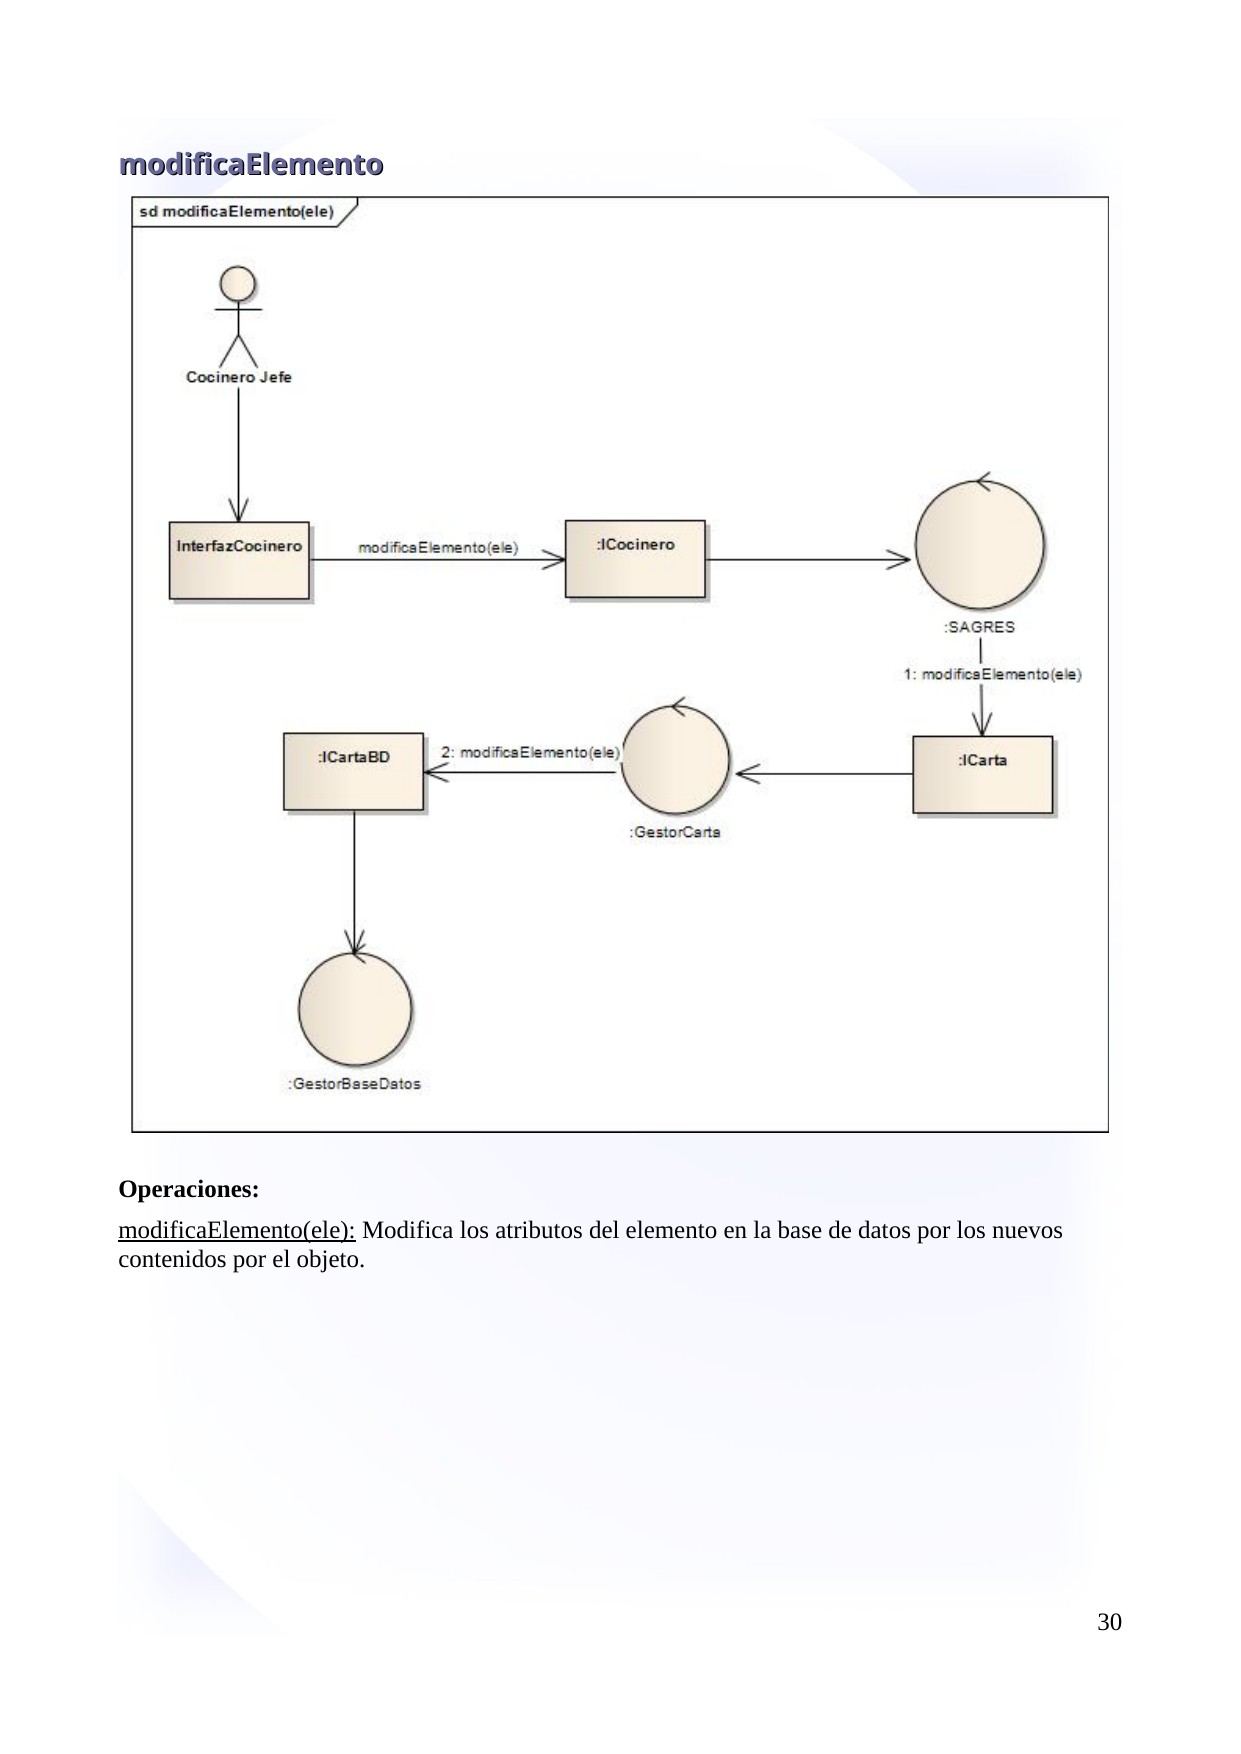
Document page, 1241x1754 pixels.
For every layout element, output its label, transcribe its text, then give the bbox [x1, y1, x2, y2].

text Operaciones: [118, 1174, 1122, 1203]
text modificaElemento(ele): Modifica los atributos del elemento en la base de datos por los nuevos contenidos por el objeto. [118, 1215, 1122, 1273]
subtitle modificaElemento [118, 143, 1122, 183]
picture [118, 118, 1122, 143]
picture [118, 1273, 1122, 1636]
picture [118, 183, 1122, 1174]
picture [118, 1203, 1122, 1215]
